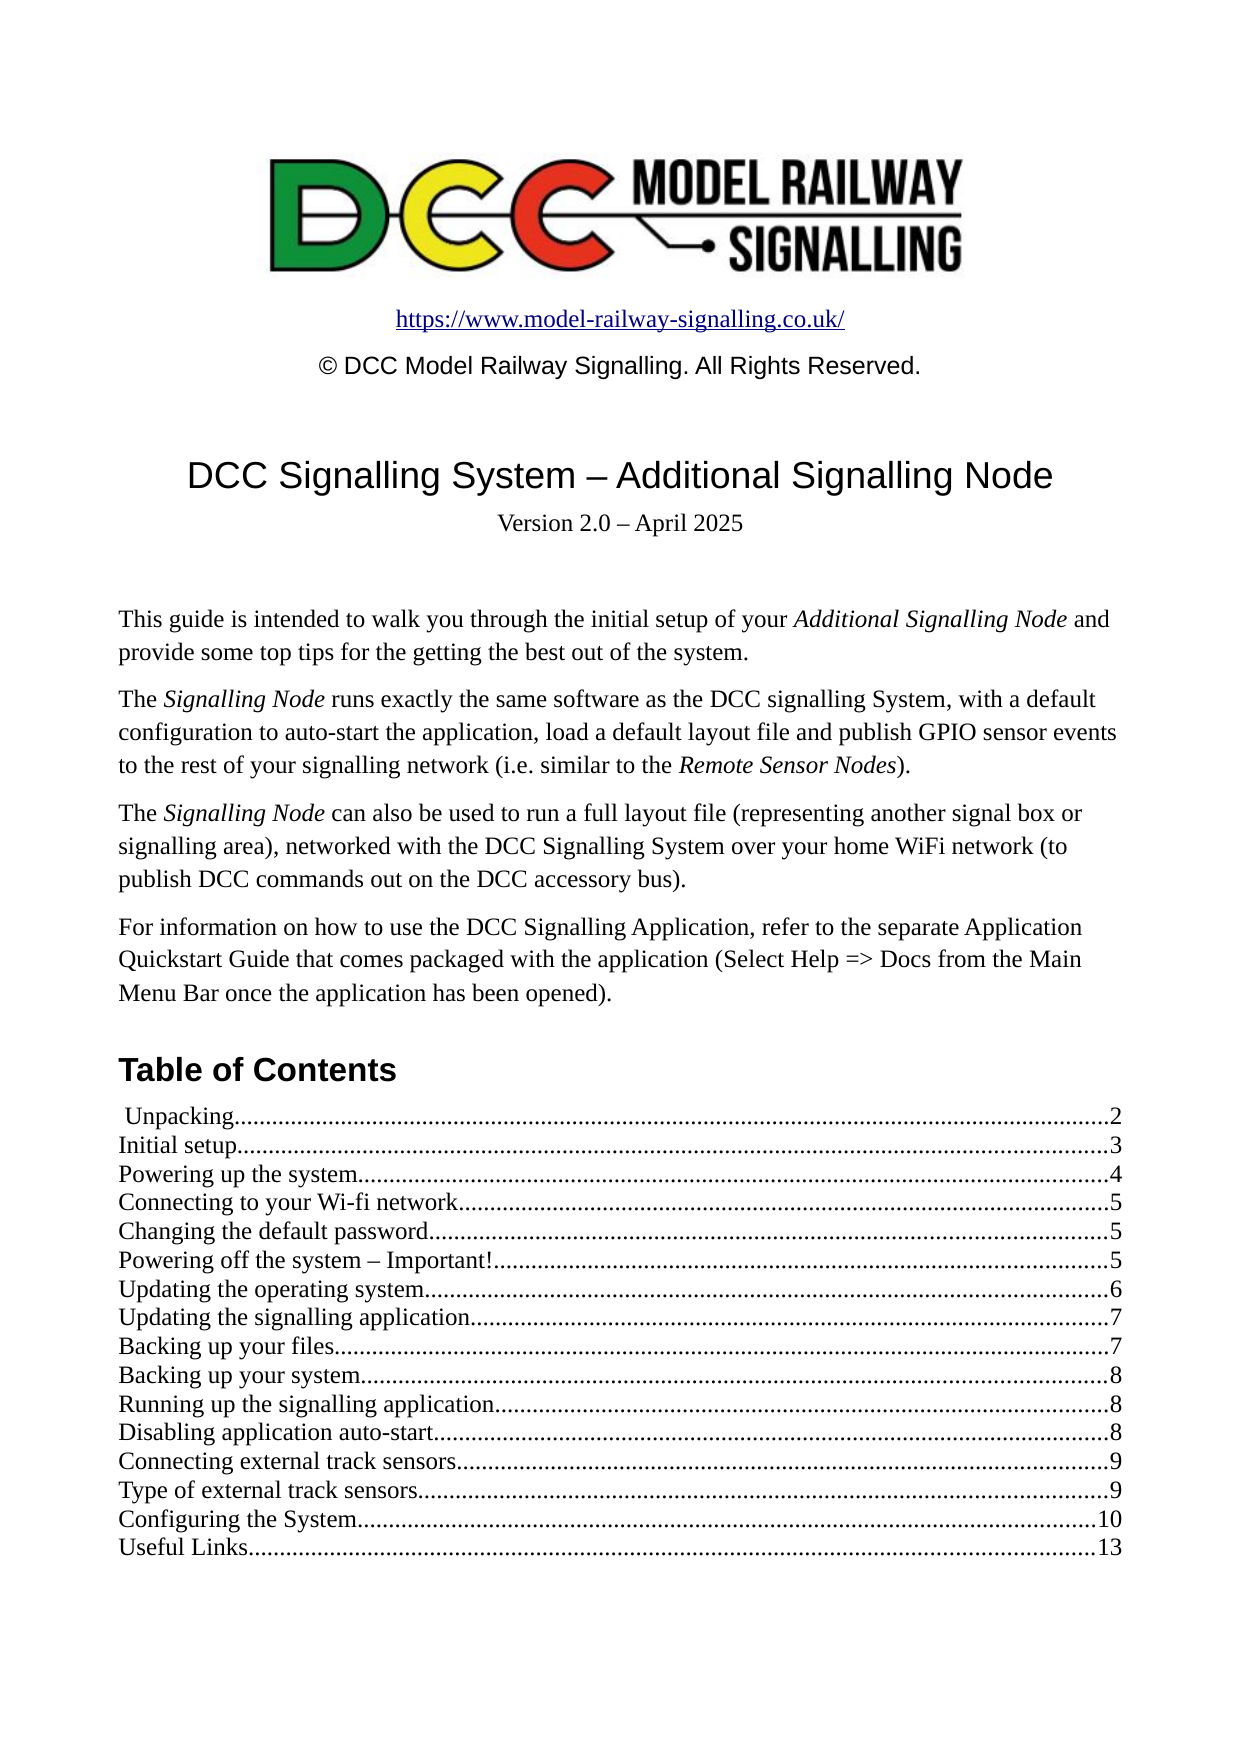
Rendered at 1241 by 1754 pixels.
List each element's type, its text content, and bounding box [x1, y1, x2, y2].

text Powering up the system 4 [118, 1159, 1122, 1187]
text For information on how to use the DCC Signalling Application, refer to the separate Application Quickstart Guide that comes packaged with the application (Select Help => Docs from the Main Menu Bar once the application has been opened). [118, 912, 1122, 1006]
text Useful Links 13 [118, 1532, 1122, 1561]
text Running up the signalling application 8 [118, 1389, 1122, 1417]
subtitle DCC Signalling System – Additional Signalling Node [118, 453, 1122, 496]
text Disabling application auto-start 8 [118, 1417, 1122, 1446]
text Changing the default password 5 [118, 1216, 1122, 1245]
text Updating the operating system 6 [118, 1274, 1122, 1302]
text The Signalling Node can also be used to run a full layout file (representing another signal box or signalling area), networked with the DCC Signalling System over your home WiFi network (to publish DCC commands out on the DCC accessory bus). [118, 798, 1122, 893]
text Connecting to your Wi-fi network 5 [118, 1187, 1122, 1216]
text Updating the signalling application 7 [118, 1302, 1122, 1331]
text © DCC Model Railway Signalling. All Rights Reserved. [118, 351, 1122, 380]
text Backing up your files 7 [118, 1331, 1122, 1360]
picture [255, 132, 985, 299]
text Type of external track sensors 9 [118, 1475, 1122, 1504]
text Unpacking 2 [118, 1101, 1122, 1130]
text Connecting external track sensors 9 [118, 1446, 1122, 1475]
text Version 2.0 – April 2025 [118, 508, 1122, 537]
text Powering off the system – Important! 5 [118, 1245, 1122, 1274]
text Initial setup 3 [118, 1130, 1122, 1159]
subtitle Table of Contents [118, 1050, 1122, 1089]
text The Signalling Node runs exactly the same software as the DCC signalling System, with a default configuration to auto-start the application, load a default layout file and publish GPIO sensor events to the rest of your signalling network (i.e. similar to the Remote Sensor Nodes). [118, 684, 1122, 779]
text https://www.model-railway-signalling.co.uk/ [118, 304, 1122, 332]
text This guide is intended to walk you through the initial setup of your Additional Signalling Node and provide some top tips for the getting the best out of the system. [118, 604, 1122, 665]
text Configuring the System 10 [118, 1504, 1122, 1532]
text Backing up your system 8 [118, 1360, 1122, 1389]
